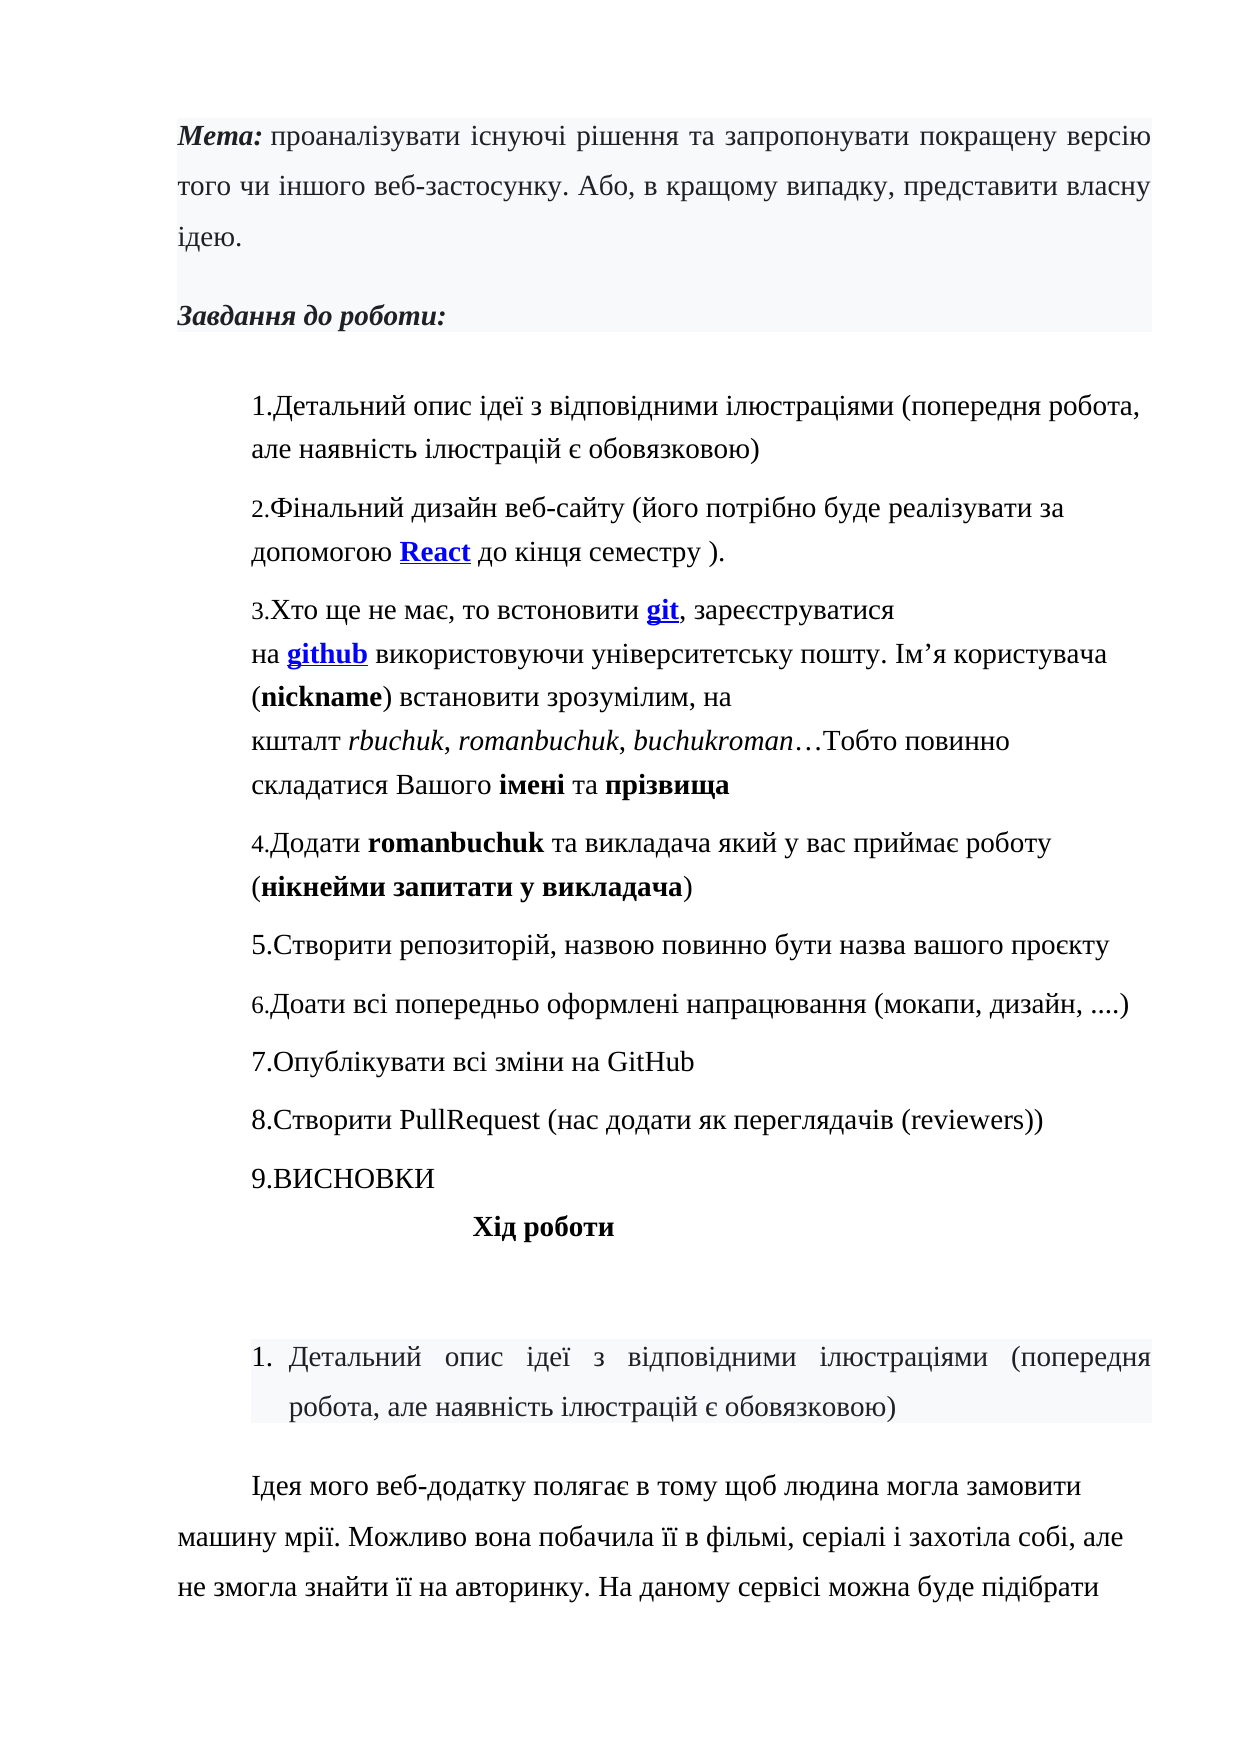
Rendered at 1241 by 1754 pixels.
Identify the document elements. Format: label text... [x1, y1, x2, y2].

list Створити PullRequest (нас додати як переглядачів (reviewers)) [251, 1092, 1152, 1136]
list Фінальний дизайн веб-сайту (його потрібно буде реалізувати за допомогою React до кінця семестру ). [251, 480, 1152, 567]
text Завдання до роботи: [177, 298, 1152, 332]
list Опублікувати всі зміни на GitHub [251, 1034, 1152, 1078]
list Детальний опис ідеї з відповідними ілюстраціями (попередня робота, але наявність ілюстрацій є обовязковою) [251, 1339, 1152, 1423]
list ВИСНОВКИ [251, 1151, 1152, 1194]
text Ідея мого веб-додатку полягає в тому щоб людина могла замовити машину мрії. Можливо вона побачила її в фільмі, серіалі і захотіла собі, але не змогла знайти її на авторинку. На даному сервісі можна буде підібрати [177, 1468, 1152, 1603]
list Хто ще не має, то встоновити git, зареєструватися на github використовуючи університетську пошту. Ім’я користувача (nickname) встановити зрозумілим, на кшталт rbuchuk, romanbuchuk, buchukroman…Тобто повинно складатися Вашого імені та прізвища [251, 582, 1152, 801]
list Додати romanbuchuk та викладача який у вас приймає роботу (нікнейми запитати у викладача) [251, 815, 1152, 903]
list Створити репозиторій, назвою повинно бути назва вашого проєкту [251, 917, 1152, 961]
text Хід роботи [472, 1209, 1152, 1242]
text Мета: проаналізувати існуючі рішення та запропонувати покращену версію того чи іншого веб-застосунку. Або, в кращому випадку, представити власну ідею. [177, 118, 1152, 252]
list Детальний опис ідеї з відповідними ілюстраціями (попередня робота, але наявність ілюстрацій є обовязковою) [251, 378, 1152, 465]
list Доати всі попередньо оформлені напрацювання (мокапи, дизайн, ....) [251, 976, 1152, 1019]
